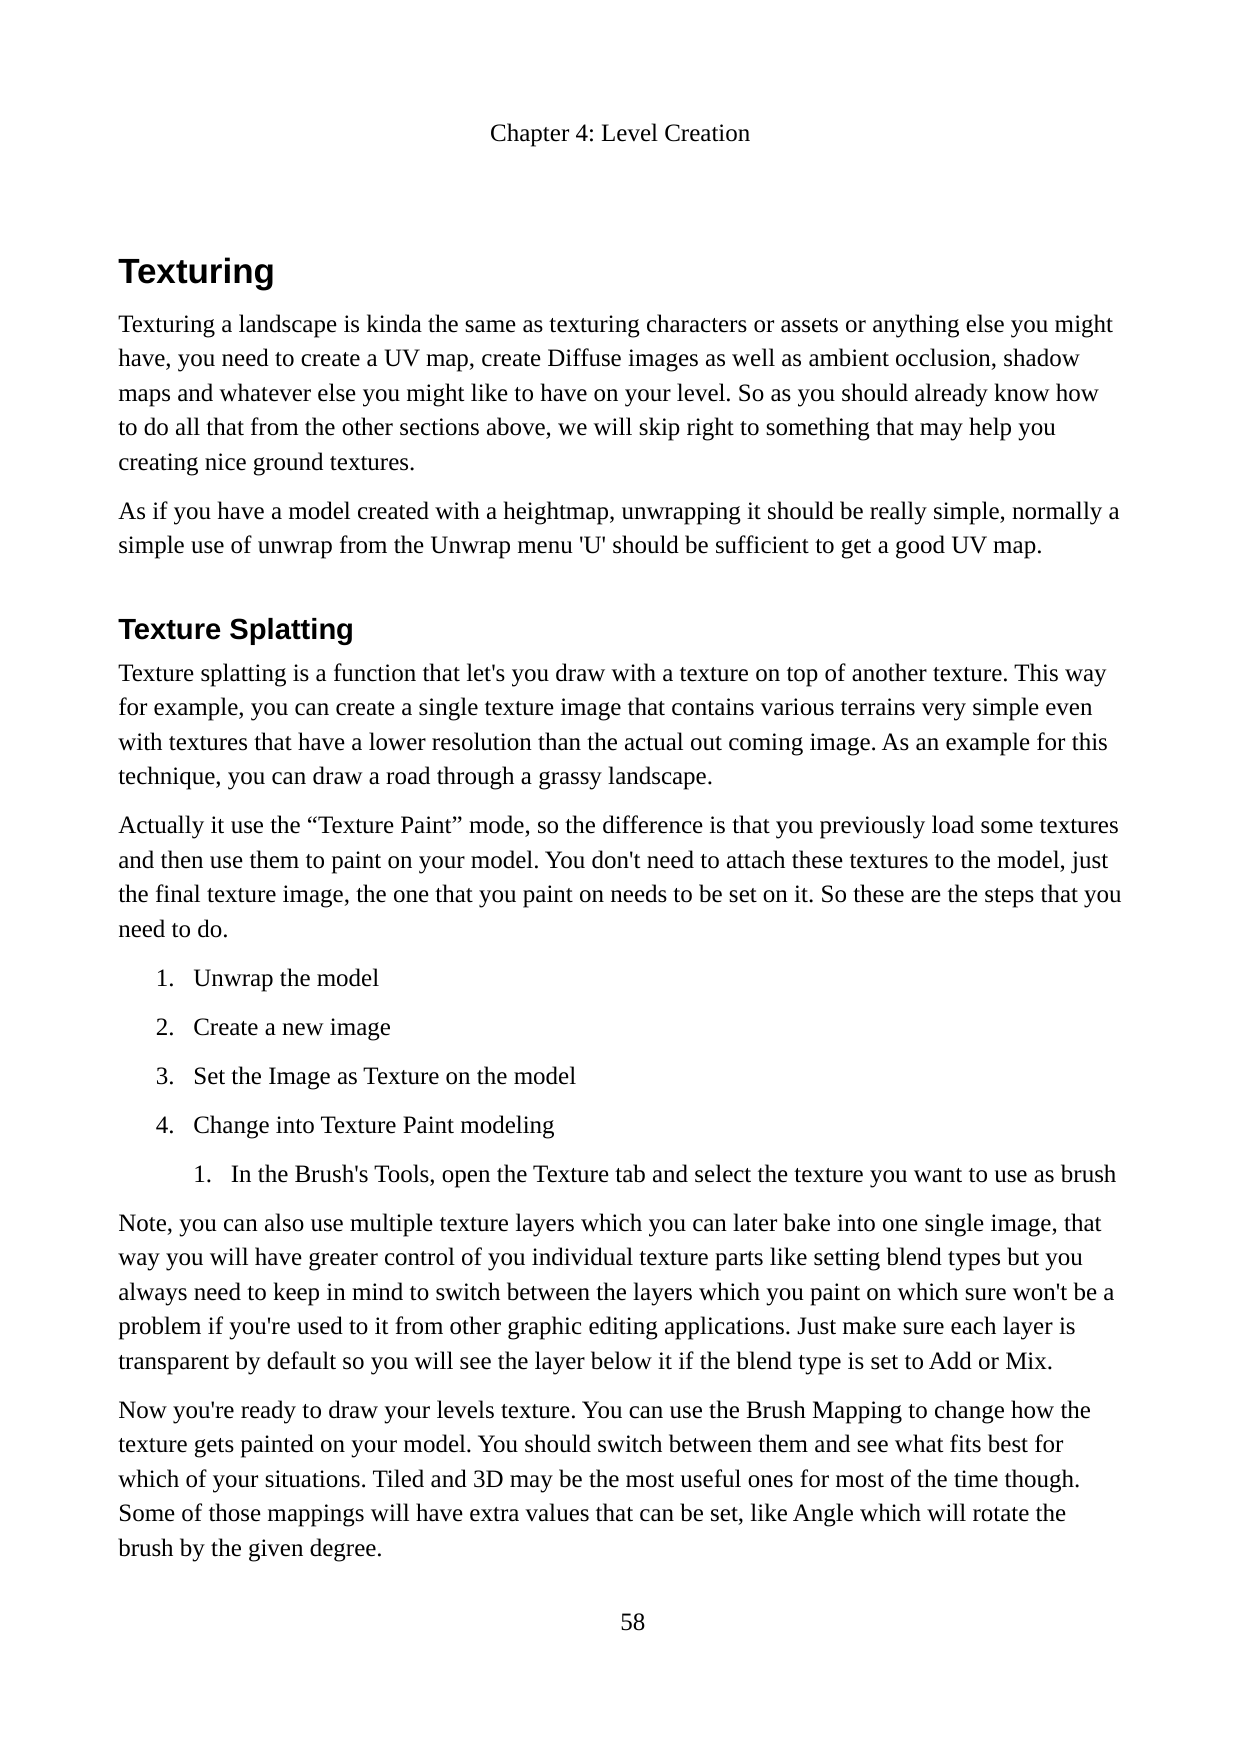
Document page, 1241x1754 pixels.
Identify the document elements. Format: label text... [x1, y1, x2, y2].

subtitle Texture Splatting [118, 612, 1122, 645]
list Change into Texture Paint modeling [156, 1110, 1122, 1139]
list Set the Image as Texture on the model [156, 1061, 1122, 1089]
text Texture splatting is a function that let's you draw with a texture on top of another texture. This way for example, you can create a single texture image that contains various terrains very simple even with textures that have a lower resolution than the actual out coming image. As an example for this technique, you can draw a road through a grassy landscape. [118, 658, 1122, 790]
list In the Brush's Tools, open the Texture tab and select the texture you want to use as brush [193, 1159, 1122, 1188]
subtitle Texturing [118, 250, 1122, 290]
list Unwrap the model [156, 963, 1122, 991]
text As if you have a model created with a heightmap, unwrapping it should be really simple, normally a simple use of unwrap from the Unwrap menu 'U' should be sufficient to get a good UV map. [118, 496, 1122, 559]
text Texturing a landscape is kinda the same as texturing characters or assets or anything else you might have, you need to create a UV map, create Diffuse images as well as ambient occlusion, shadow maps and whatever else you might like to have on your level. So as you should already know how to do all that from the other sections above, we will skip right to something that may help you creating nice ground textures. [118, 309, 1122, 475]
text Now you're ready to draw your levels texture. You can use the Brush Mapping to change how the texture gets painted on your model. You should switch between them and see what fits best for which of your situations. Tiled and 3D may be the most useful ones for most of the time though. Some of those mappings will have extra values that can be set, like Angle which will rotate the brush by the given degree. [118, 1395, 1122, 1562]
list Create a new image [156, 1012, 1122, 1041]
text Actually it use the “Texture Paint” mode, so the difference is that you previously load some textures and then use them to paint on your model. You don't need to attach these textures to the model, just the final texture image, the one that you paint on needs to be set on it. So these are the steps that you need to do. [118, 810, 1122, 942]
text Note, you can also use multiple texture layers which you can later bake into one single image, that way you will have greater control of you individual texture parts like setting blend types but you always need to keep in mind to switch between the layers which you paint on which sure won't be a problem if you're used to it from other graphic editing applications. Just make sure each layer is transparent by default so you will see the layer below it if the blend type is set to Add or Mix. [118, 1208, 1122, 1375]
